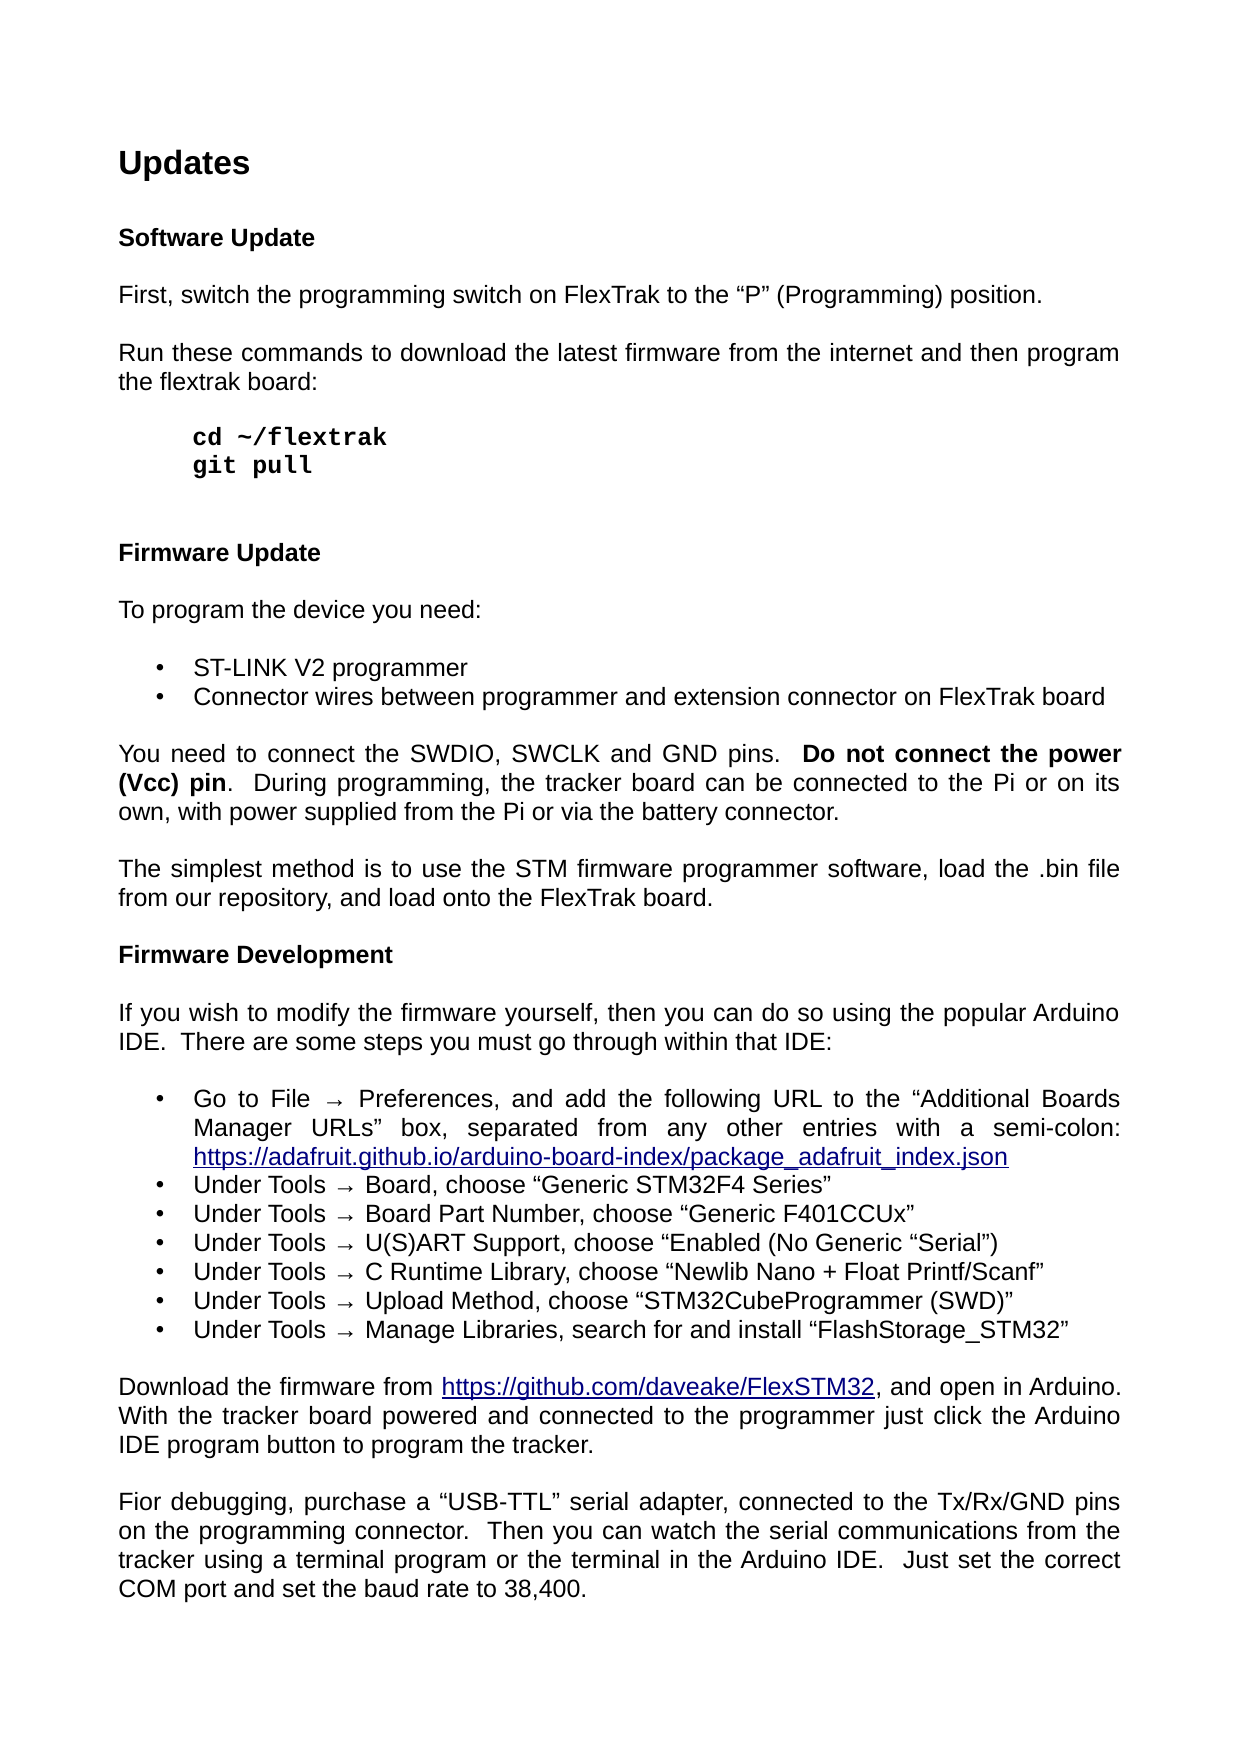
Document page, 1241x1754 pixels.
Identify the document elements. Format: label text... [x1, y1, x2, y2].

list Under Tools → Board, choose “Generic STM32F4 Series” [156, 1170, 1122, 1199]
list Connector wires between programmer and extension connector on FlexTrak board [156, 681, 1122, 710]
list Under Tools → Board Part Number, choose “Generic F401CCUx” [156, 1199, 1122, 1228]
list ST-LINK V2 programmer [156, 653, 1122, 681]
text You need to connect the SWDIO, SWCLK and GND pins. Do not connect the power (Vcc) pin. During programming, the tracker board can be connected to the Pi or on its own, with power supplied from the Pi or via the battery connector. [118, 739, 1122, 825]
text Firmware Update [118, 538, 1122, 566]
list Under Tools → Manage Libraries, search for and install “FlashStorage_STM32” [156, 1315, 1122, 1343]
list Under Tools → C Runtime Library, choose “Newlib Nano + Float Printf/Scanf” [156, 1257, 1122, 1286]
text To program the device you need: [118, 595, 1122, 624]
text First, switch the programming switch on FlexTrak to the “P” (Programming) position. [118, 281, 1122, 309]
text Firmware Development [118, 940, 1122, 969]
text If you wish to modify the firmware yourself, then you can do so using the popular Arduino IDE. There are some steps you must go through within that IDE: [118, 998, 1122, 1055]
list Under Tools → U(S)ART Support, choose “Enabled (No Generic “Serial”) [156, 1228, 1122, 1257]
subtitle Updates [118, 143, 1122, 182]
list Go to File → Preferences, and add the following URL to the “Additional Boards Manager URLs” box, separated from any other entries with a semi-colon: https://adafruit.github.io/arduino-board-index/package_adafruit_index.json [156, 1084, 1122, 1170]
text Download the firmware from https://github.com/daveake/FlexSTM32, and open in Arduino. With the tracker board powered and connected to the programmer just click the Arduino IDE program button to program the tracker. [118, 1372, 1122, 1458]
text Fior debugging, purchase a “USB-TTL” serial adapter, connected to the Tx/Rx/GND pins on the programming connector. Then you can watch the serial communications from the tracker using a terminal program or the terminal in the Arduino IDE. Just set the correct COM port and set the baud rate to 38,400. [118, 1487, 1122, 1602]
text Run these commands to download the latest firmware from the internet and then program the flextrak board: [118, 338, 1122, 396]
text The simplest method is to use the STM firmware programmer software, load the .bin file from our repository, and load onto the FlexTrak board. [118, 854, 1122, 912]
text Software Update [118, 223, 1122, 252]
list Under Tools → Upload Method, choose “STM32CubeProgrammer (SWD)” [156, 1286, 1122, 1315]
text cd ~/flextrak [192, 424, 1122, 453]
text git pull [192, 453, 1122, 481]
